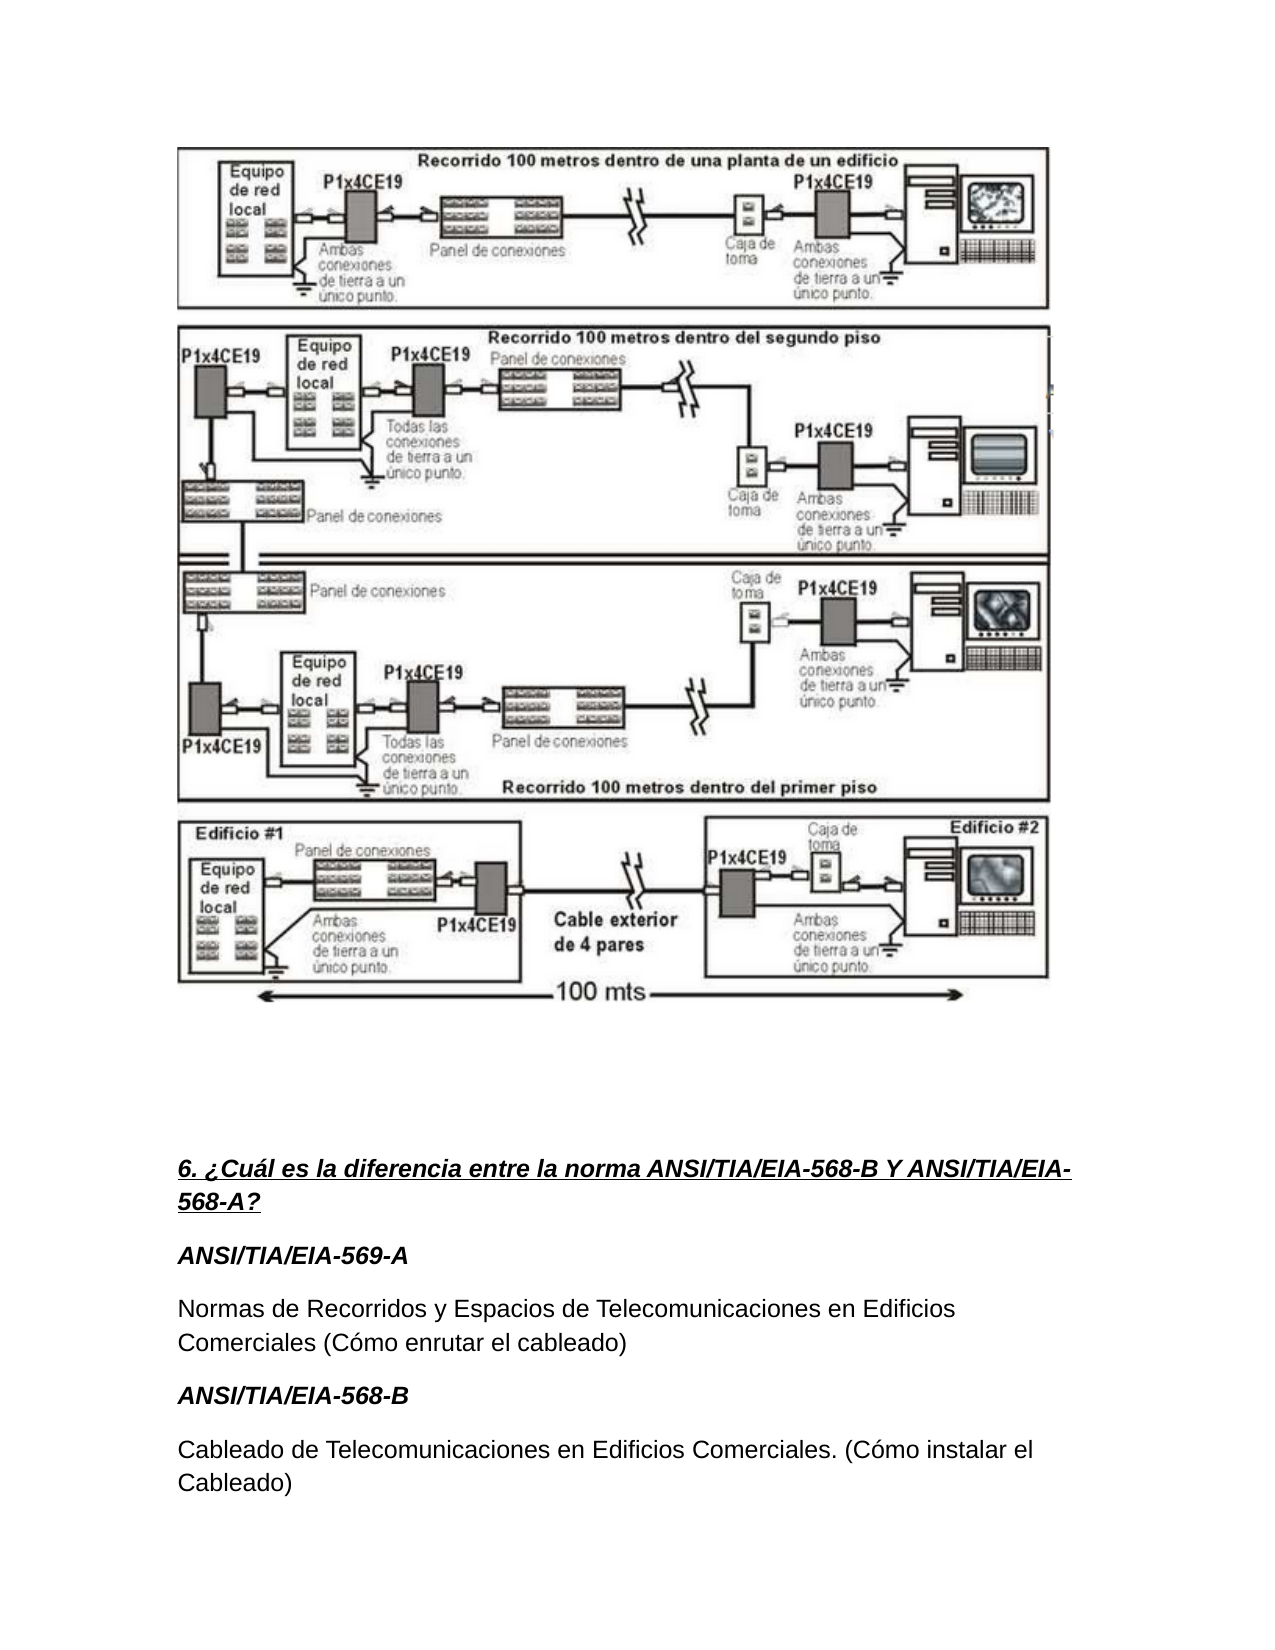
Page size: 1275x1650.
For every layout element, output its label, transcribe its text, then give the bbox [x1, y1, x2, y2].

text Normas de Recorridos y Espacios de Telecomunicaciones en Edificios Comerciales (Cómo enrutar el cableado) [177, 1294, 1098, 1356]
text ANSI/TIA/EIA-568-B [177, 1381, 1098, 1410]
text Cableado de Telecomunicaciones en Edificios Comerciales. (Cómo instalar el Cableado) [177, 1435, 1098, 1497]
picture [177, 147, 1054, 1021]
text ANSI/TIA/EIA-569-A [177, 1241, 1098, 1269]
text 6. ¿Cuál es la diferencia entre la norma ANSI/TIA/EIA-568-B Y ANSI/TIA/EIA-568-A? [177, 1154, 1098, 1216]
